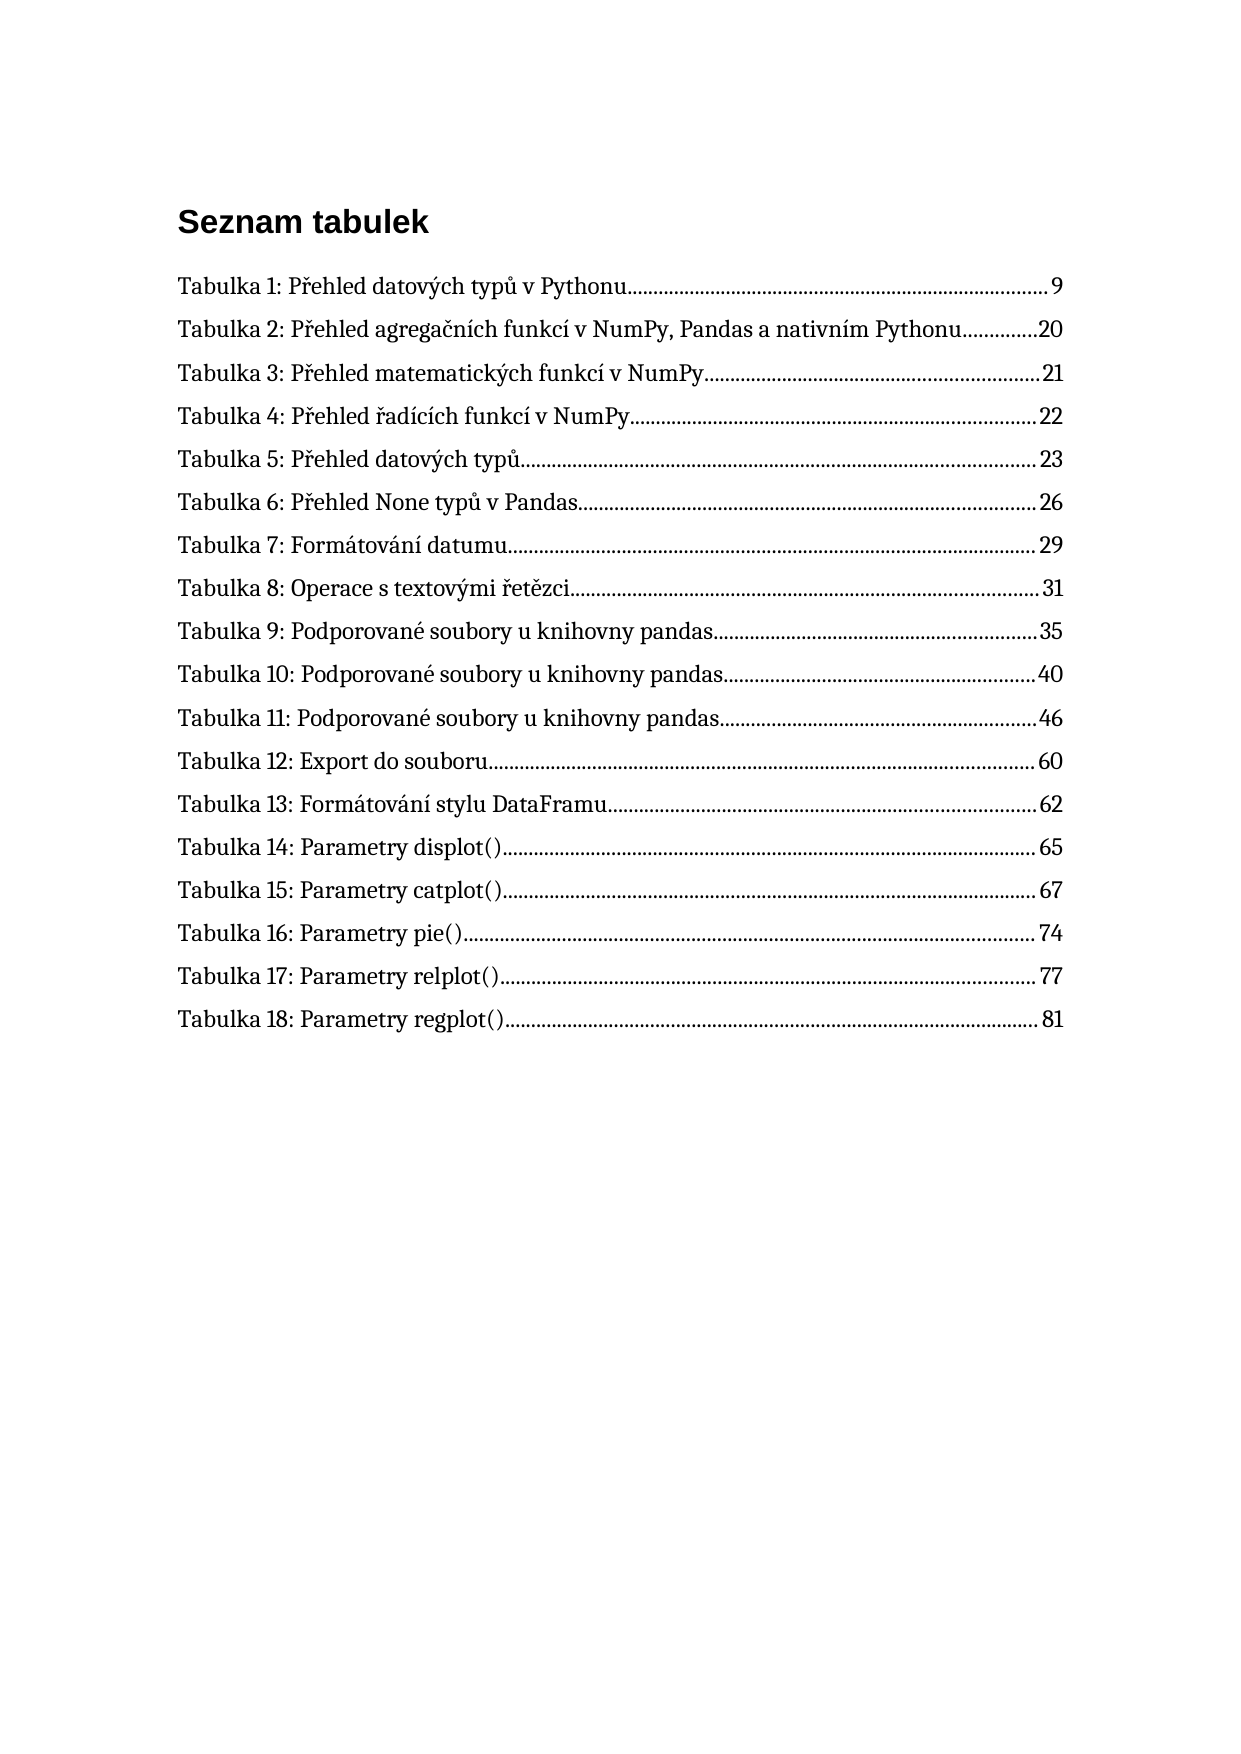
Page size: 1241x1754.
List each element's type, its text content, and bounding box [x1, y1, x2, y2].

text Tabulka 10: Podporované soubory u knihovny pandas 40 [177, 660, 1063, 689]
text Tabulka 5: Přehled datových typů 23 [177, 445, 1063, 473]
text Tabulka 17: Parametry relplot() 77 [177, 962, 1063, 991]
text Tabulka 13: Formátování stylu DataFramu 62 [177, 790, 1063, 818]
text Tabulka 16: Parametry pie() 74 [177, 919, 1063, 948]
text Tabulka 11: Podporované soubory u knihovny pandas 46 [177, 703, 1063, 732]
text Tabulka 7: Formátování datumu 29 [177, 531, 1063, 560]
text Tabulka 6: Přehled None typů v Pandas 26 [177, 488, 1063, 517]
text Tabulka 8: Operace s textovými řetězci 31 [177, 574, 1063, 603]
text Tabulka 4: Přehled řadících funkcí v NumPy 22 [177, 402, 1063, 430]
text Tabulka 18: Parametry regplot() 81 [177, 1005, 1063, 1034]
text Tabulka 14: Parametry displot() 65 [177, 833, 1063, 862]
subtitle Seznam tabulek [177, 202, 1063, 241]
text Tabulka 12: Export do souboru 60 [177, 747, 1063, 775]
text Tabulka 15: Parametry catplot() 67 [177, 876, 1063, 905]
text Tabulka 1: Přehled datových typů v Pythonu 9 [177, 272, 1063, 301]
text Tabulka 3: Přehled matematických funkcí v NumPy 21 [177, 358, 1063, 387]
text Tabulka 9: Podporované soubory u knihovny pandas 35 [177, 617, 1063, 646]
text Tabulka 2: Přehled agregačních funkcí v NumPy, Pandas a nativním Pythonu 20 [177, 315, 1063, 344]
